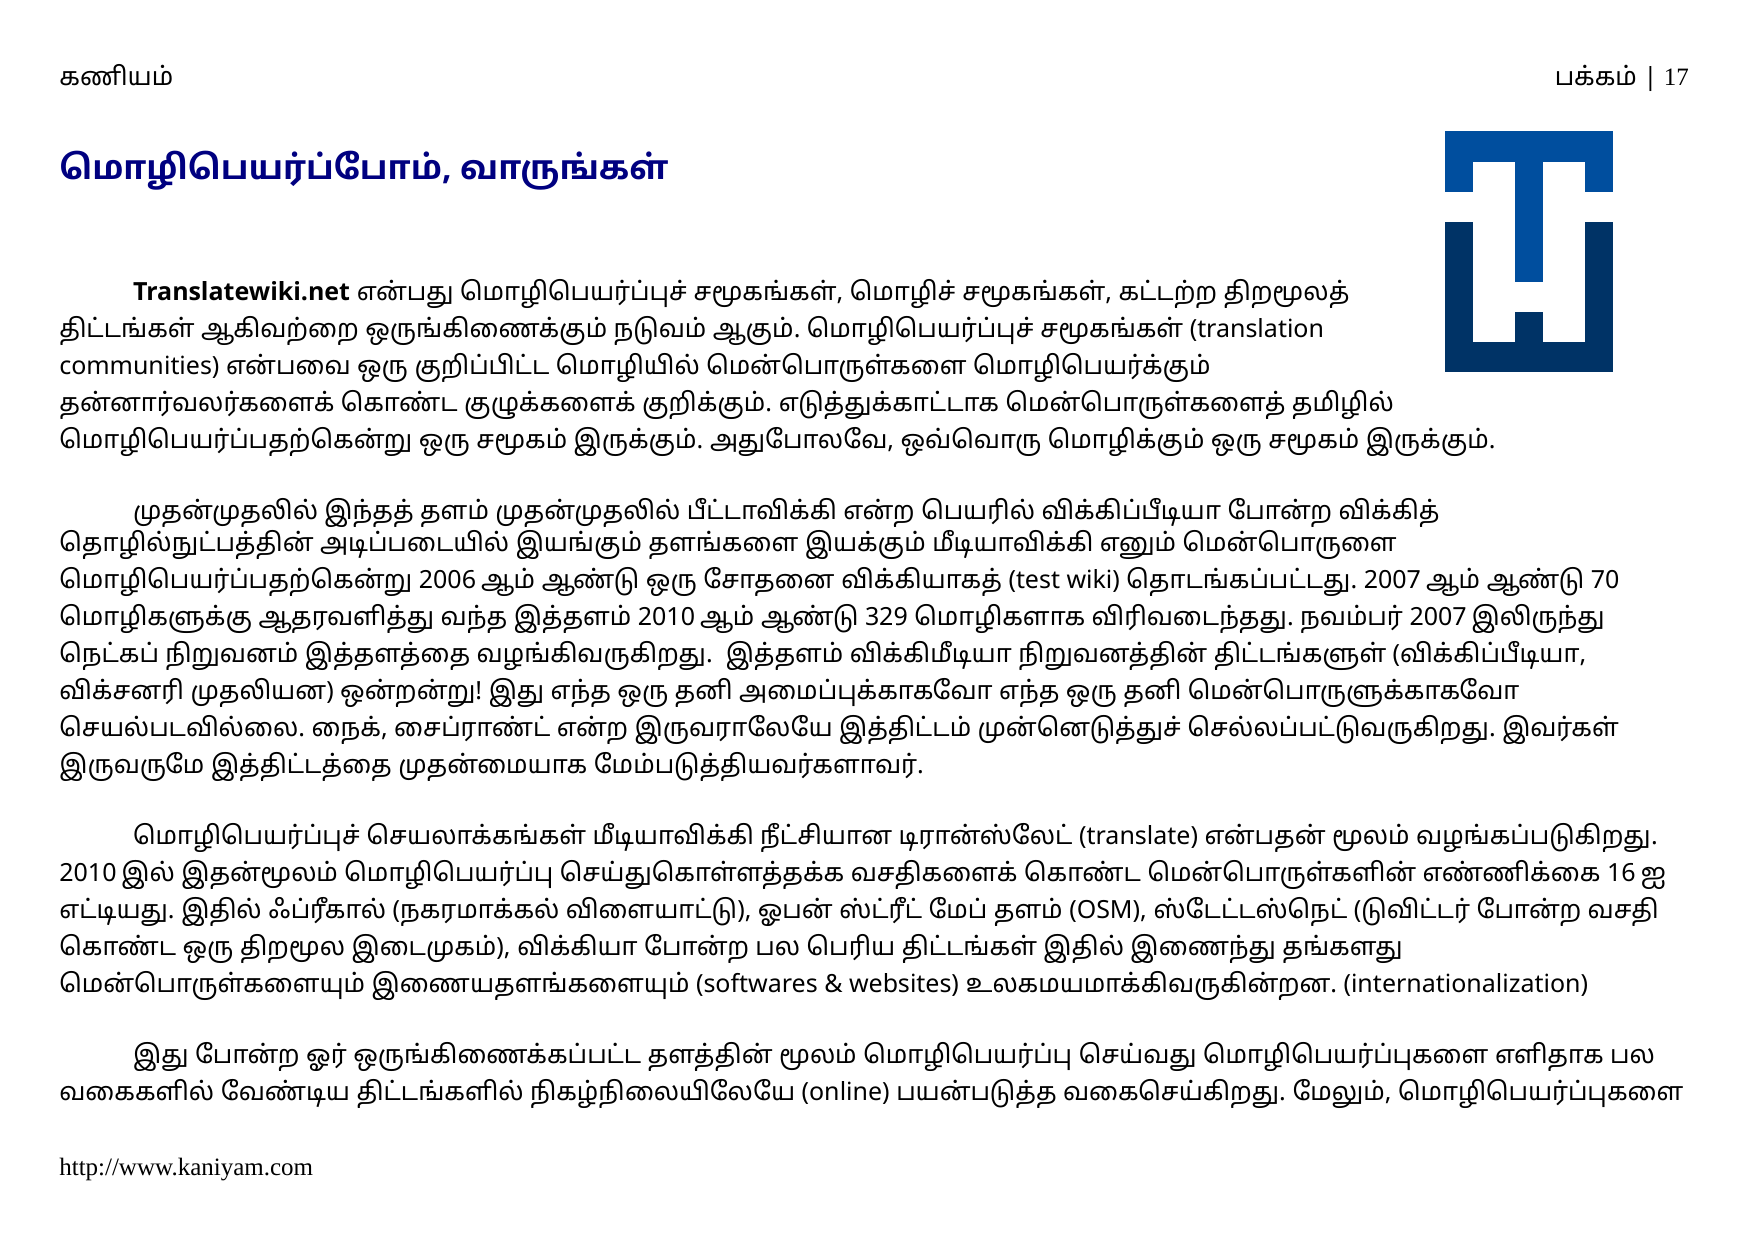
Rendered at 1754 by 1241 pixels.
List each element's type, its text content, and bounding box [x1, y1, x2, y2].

subtitle மொழிபெயர்ப்போம், வாருங்கள் [59, 143, 1417, 193]
subtitle [1641, 143, 1695, 193]
text Translatewiki.net என்பது மொழிபெயர்ப்புச் சமூகங்கள், மொழிச் சமூகங்கள், கட்டற்ற திறமூலத் திட்டங்கள் ஆகிவற்றை ஒருங்கிணைக்கும் நடுவம் ஆகும். மொழிபெயர்ப்புச் சமூகங்கள் (translation communities) என்பவை ஒரு குறிப்பிட்ட மொழியில் மென்பொருள்களை மொழிபெயர்க்கும் தன்னார்வலர்களைக் கொண்ட குழுக்களைக் குறிக்கும். எடுத்துக்காட்டாக மென்பொருள்களைத் தமிழில் மொழிபெயர்ப்பதற்கென்று ஒரு சமூகம் இருக்கும். அதுபோலவே, ஒவ்வொரு மொழிக்கும் ஒரு சமூகம் இருக்கும். முதன்முதலில் இந்தத் தளம் முதன்முதலில் பீட்டாவிக்கி என்ற பெயரில் விக்கிப்பீடியா போன்ற விக்கித் தொழில்நுட்பத்தின் அடிப்படையில் இயங்கும் தளங்களை இயக்கும் மீடியாவிக்கி எனும் மென்பொருளை மொழிபெயர்ப்பதற்கென்று 2006ஆம் ஆண்டு ஒரு சோதனை விக்கியாகத் (test wiki) தொடங்கப்பட்டது. 2007ஆம் ஆண்டு 70 மொழிகளுக்கு ஆதரவளித்து வந்த இத்தளம் 2010ஆம் ஆண்டு 329 மொழிகளாக விரிவடைந்தது. நவம்பர் 2007இலிருந்து நெட்கப் நிறுவனம் இத்தளத்தை வழங்கிவருகிறது. இத்தளம் விக்கிமீடியா நிறுவனத்தின் திட்டங்களுள் (விக்கிப்பீடியா, விக்சனரி முதலியன) ஒன்றன்று! இது எந்த ஒரு தனி அமைப்புக்காகவோ எந்த ஒரு தனி மென்பொருளுக்காகவோ செயல்படவில்லை. நைக், சைப்ராண்ட் என்ற இருவராலேயே இத்திட்டம் முன்னெடுத்துச் செல்லப்பட்டுவருகிறது. இவர்கள் இருவருமே இத்திட்டத்தை முதன்மையாக மேம்படுத்தியவர்களாவர். மொழிபெயர்ப்புச் செயலாக்கங்கள் மீடியாவிக்கி நீட்சியான டிரான்ஸ்லேட் (translate) என்பதன் மூலம் வழங்கப்படுகிறது. 2010இல் இதன்மூலம் மொழிபெயர்ப்பு செய்துகொள்ளத்தக்க வசதிகளைக் கொண்ட மென்பொருள்களின் எண்ணிக்கை 16ஐ எட்டியது. இதில் ஃப்ரீகால் (நகரமாக்கல் விளையாட்டு), ஓபன் ஸ்ட்ரீட் மேப் தளம் (OSM), ஸ்டேட்டஸ்நெட் (டுவிட்டர் போன்ற வசதி கொண்ட ஒரு திறமூல இடைமுகம்), விக்கியா போன்ற பல பெரிய திட்டங்கள் இதில் இணைந்து தங்களது மென்பொருள்களையும் இணையதளங்களையும் (softwares & websites) உலகமயமாக்கிவருகின்றன. (internationalization) இது போன்ற ஓர் ஒருங்கிணைக்கப்பட்ட தளத்தின் மூலம் மொழிபெயர்ப்பு செய்வது மொழிபெயர்ப்புகளை எளிதாக பல வகைகளில் வேண்டிய திட்டங்களில் நிகழ்நிலையிலேயே (online) பயன்படுத்த வகைசெய்கிறது. மேலும், மொழிபெயர்ப்புகளை [59, 273, 1695, 1111]
picture [1417, 131, 1641, 372]
